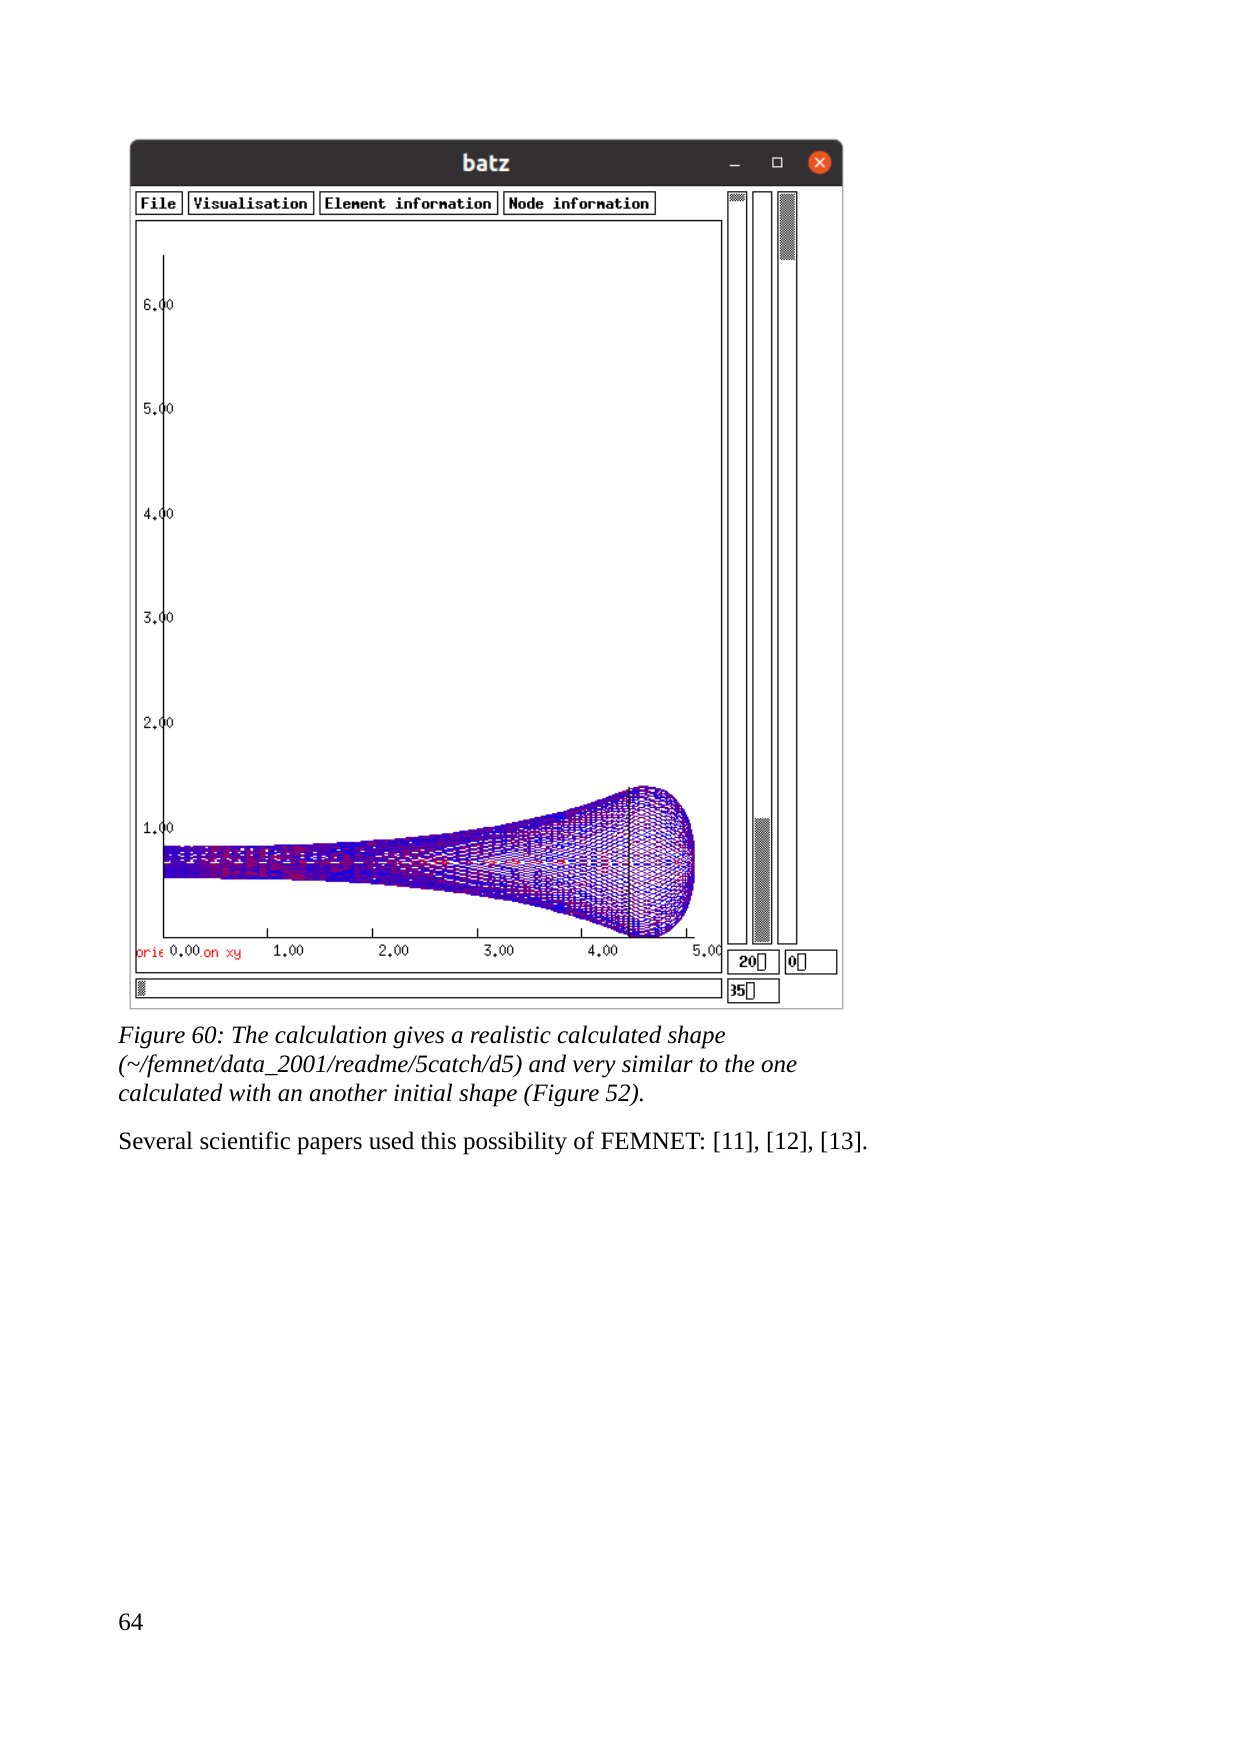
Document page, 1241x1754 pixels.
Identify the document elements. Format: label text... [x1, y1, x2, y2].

picture [118, 130, 855, 1021]
text Several scientific papers used this possibility of FEMNET: [11], [12], [13]. [118, 1126, 1122, 1154]
text Figure 60: The calculation gives a realistic calculated shape (~/femnet/data_2001/readme/5catch/d5) and very similar to the one calculated with an another initial shape (Figure 52). [118, 1021, 854, 1107]
